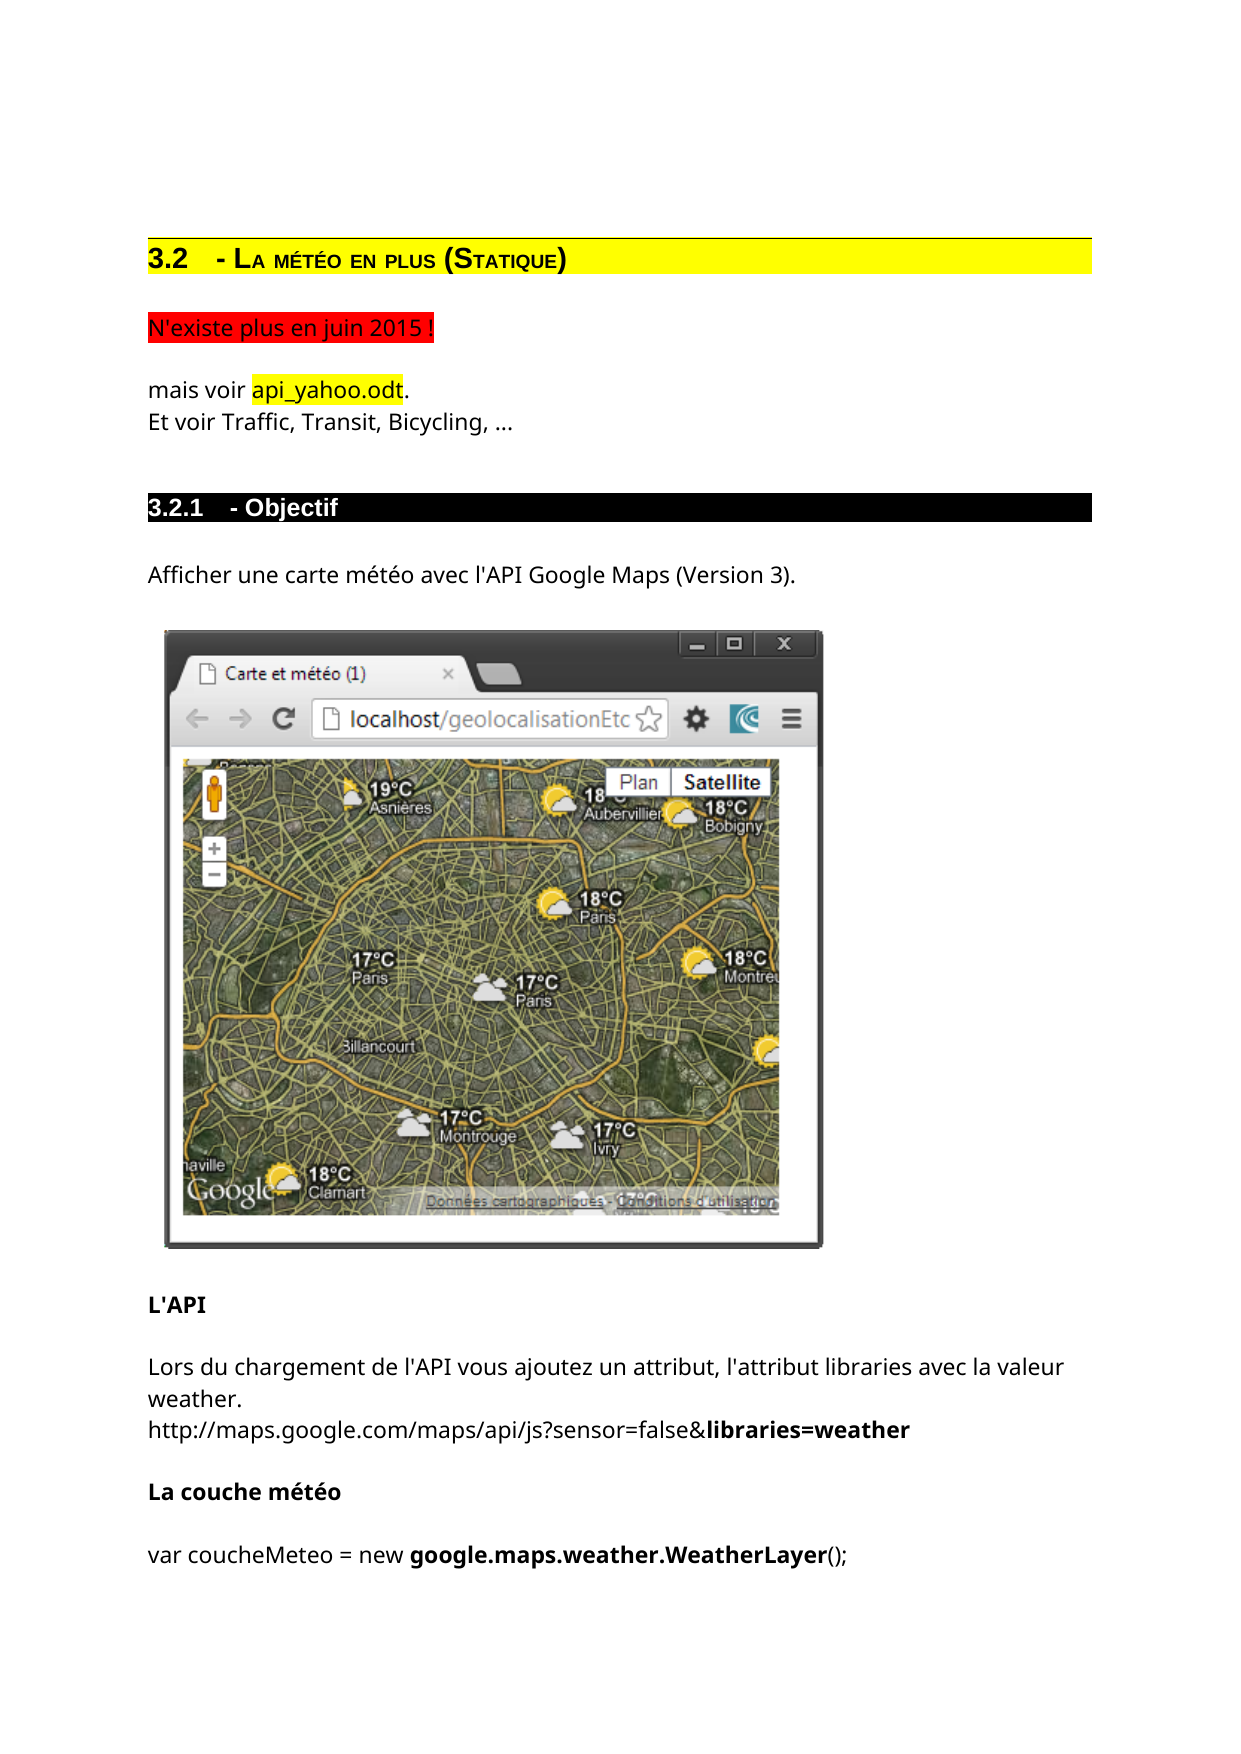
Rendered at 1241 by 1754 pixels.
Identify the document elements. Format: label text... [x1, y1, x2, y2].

text La couche météo [148, 1476, 1092, 1508]
text Afficher une carte météo avec l'API Google Maps (Version 3). [148, 559, 1092, 590]
subtitle - La météo en plus (Statique) [148, 239, 1092, 274]
text Lors du chargement de l'API vous ajoutez un attribut, l'attribut libraries avec la valeur weather. [148, 1351, 1092, 1414]
text N'existe plus en juin 2015 ! [148, 312, 1092, 343]
subtitle - Objectif [148, 493, 1092, 522]
text L'API [148, 1289, 1092, 1320]
picture [164, 630, 824, 1249]
text var coucheMeteo = new google.maps.weather.WeatherLayer(); [148, 1539, 1092, 1570]
text http://maps.google.com/maps/api/js?sensor=false&libraries=weather [148, 1414, 1092, 1445]
text Et voir Traffic, Transit, Bicycling, ... [148, 405, 1092, 437]
text mais voir api_yahoo.odt. [148, 374, 1092, 405]
